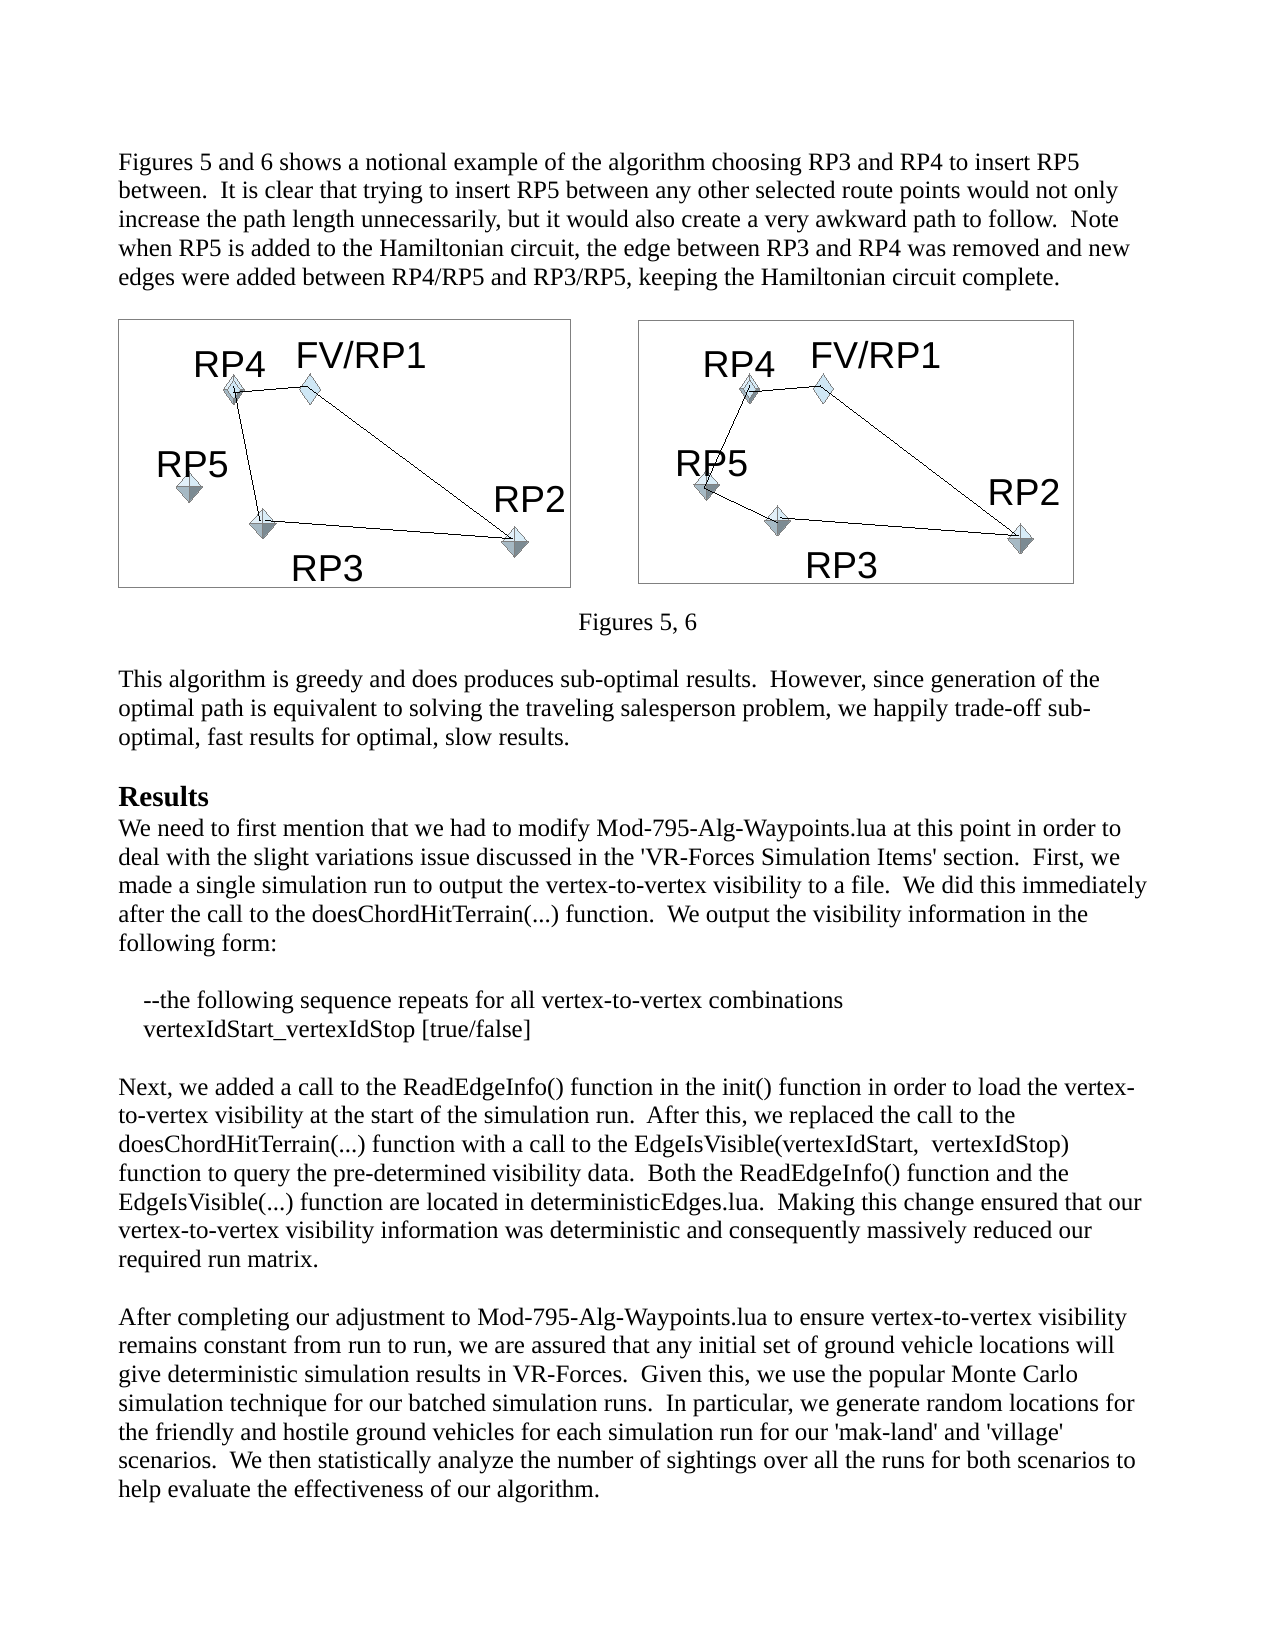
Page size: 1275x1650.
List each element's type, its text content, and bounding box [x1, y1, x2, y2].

text Next, we added a call to the ReadEdgeInfo() function in the init() function in order to load the vertex-to-vertex visibility at the start of the simulation run. After this, we replaced the call to the doesChordHitTerrain(...) function with a call to the EdgeIsVisible(vertexIdStart, vertexIdStop) function to query the pre-determined visibility data. Both the ReadEdgeInfo() function and the EdgeIsVisible(...) function are located in deterministicEdges.lua. Making this change ensured that our vertex-to-vertex visibility information was deterministic and consequently massively reduced our required run matrix. [118, 1072, 1157, 1273]
text Results [118, 779, 1157, 813]
text This algorithm is greedy and does produces sub-optimal results. However, since generation of the optimal path is equivalent to solving the traveling salesperson problem, we happily trade-off sub-optimal, fast results for optimal, slow results. [118, 664, 1157, 751]
text We need to first mention that we had to modify Mod-795-Alg-Waypoints.lua at this point in order to deal with the slight variations issue discussed in the 'VR-Forces Simulation Items' section. First, we made a single simulation run to output the vertex-to-vertex visibility to a file. We did this immediately after the call to the doesChordHitTerrain(...) function. We output the visibility information in the following form: [118, 813, 1157, 957]
text --the following sequence repeats for all vertex-to-vertex combinations [118, 985, 1157, 1014]
text Figures 5 and 6 shows a notional example of the algorithm choosing RP3 and RP4 to insert RP5 between. It is clear that trying to insert RP5 between any other selected route points would not only increase the path length unnecessarily, but it would also create a very awkward path to follow. Note when RP5 is added to the Hamiltonian circuit, the edge between RP3 and RP4 was removed and new edges were added between RP4/RP5 and RP3/RP5, keeping the Hamiltonian circuit complete. [118, 147, 1157, 291]
text After completing our adjustment to Mod-795-Alg-Waypoints.lua to ensure vertex-to-vertex visibility remains constant from run to run, we are assured that any initial set of ground vehicle locations will give deterministic simulation results in VR-Forces. Given this, we use the popular Monte Carlo simulation technique for our batched simulation runs. In particular, we generate random locations for the friendly and hostile ground vehicles for each simulation run for our 'mak-land' and 'village' scenarios. We then statistically analyze the number of sightings over all the runs for both scenarios to help evaluate the effectiveness of our algorithm. [118, 1302, 1157, 1503]
text vertexIdStart_vertexIdStop [true/false] [118, 1014, 1157, 1043]
text Figures 5, 6 [118, 607, 1157, 636]
